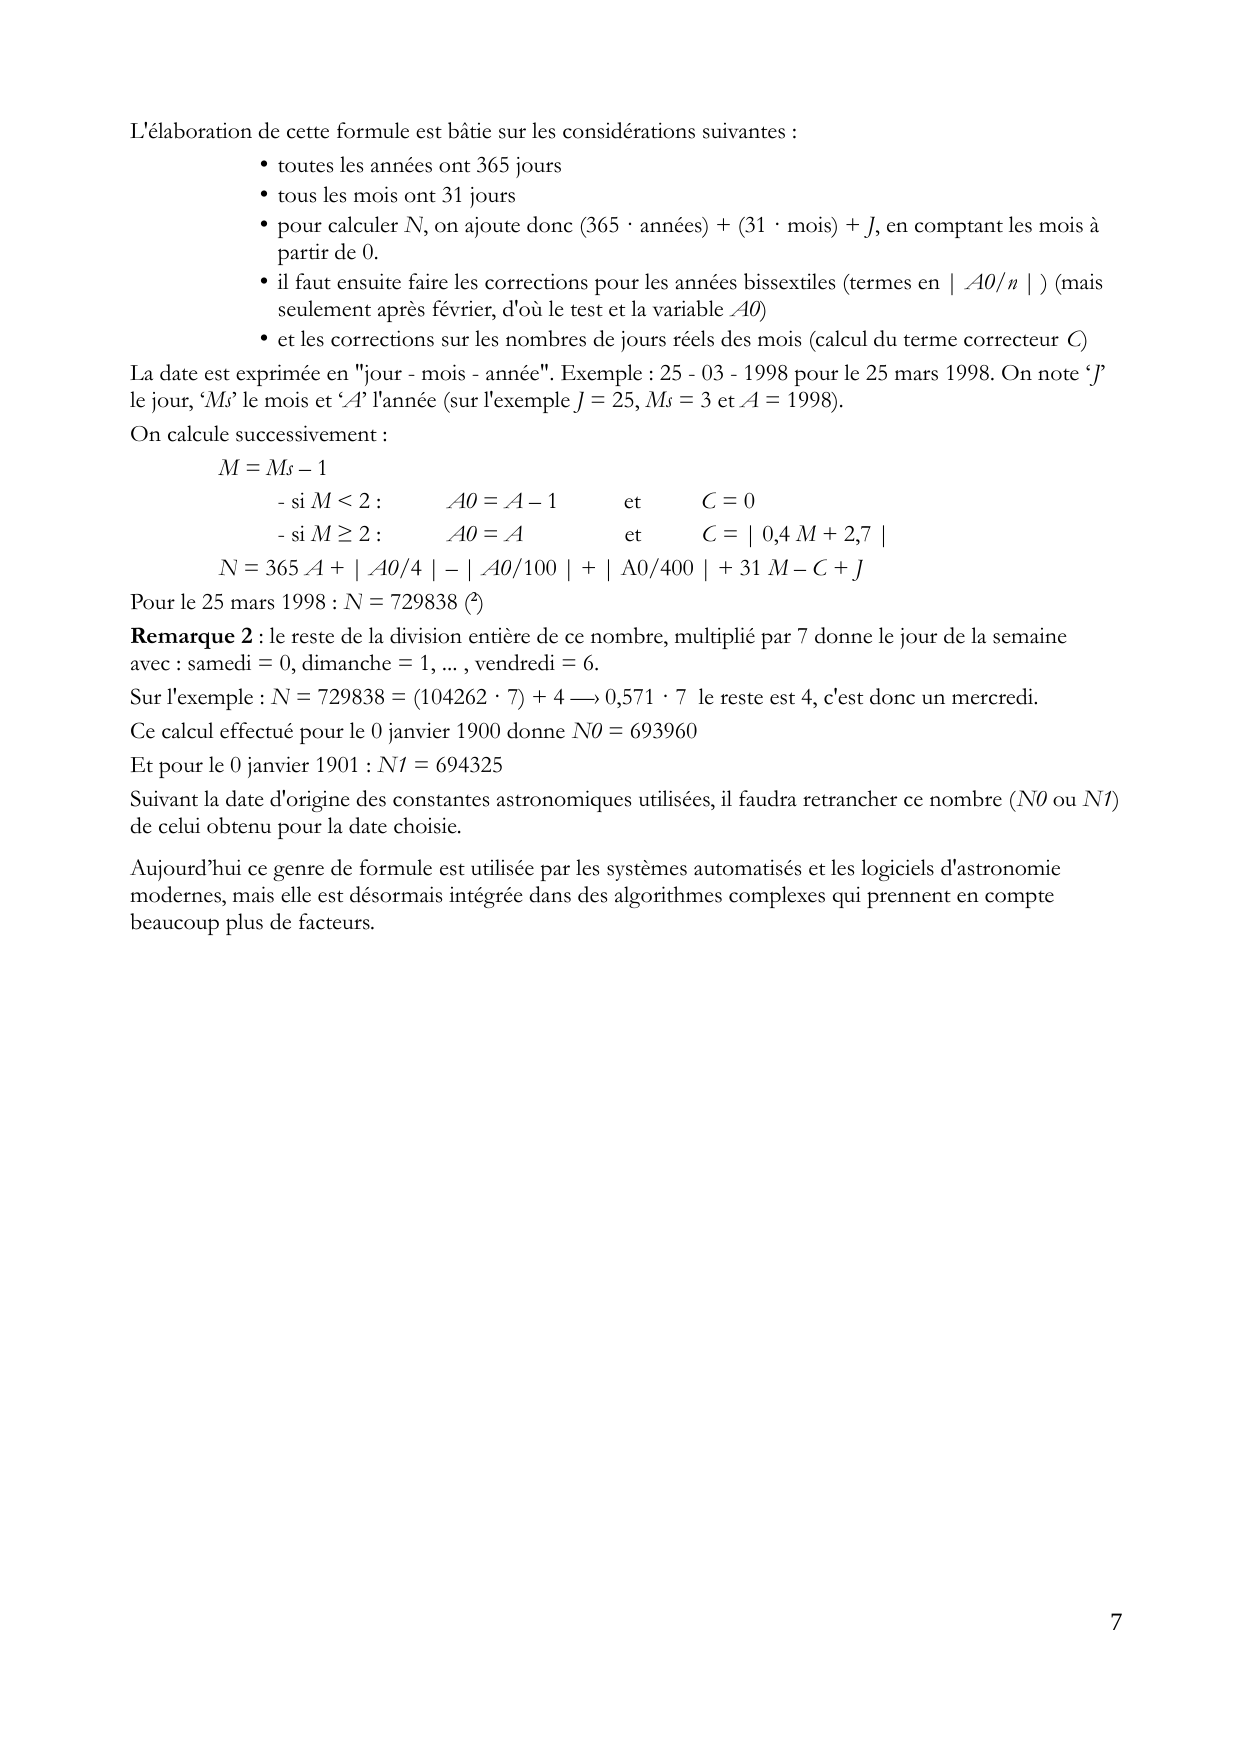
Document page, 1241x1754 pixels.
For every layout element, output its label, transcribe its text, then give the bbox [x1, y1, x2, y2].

text La date est exprimée en "jour - mois - année". Exemple : 25 - 03 - 1998 pour le 25 mars 1998. On note ‘J’ le jour, ‘Ms’ le mois et ‘A’ l'année (sur l'exemple J = 25, Ms = 3 et A = 1998). [130, 360, 1122, 414]
text - si M < 2 : A0 = A – 1 et C = 0 [277, 488, 1122, 515]
text Et pour le 0 janvier 1901 : N1 = 694325 [130, 752, 1122, 779]
list et les corrections sur les nombres de jours réels des mois (calcul du terme correcteur C) [260, 326, 1122, 353]
text Sur l'exemple : N = 729838 = (104262 · 7) + 4 —› 0,571 · 7 le reste est 4, c'est donc un mercredi. [130, 684, 1122, 711]
text Ce calcul effectué pour le 0 janvier 1900 donne N0 = 693960 [130, 718, 1122, 745]
list il faut ensuite faire les corrections pour les années bissextiles (termes en | A0/n | ) (mais seulement après février, d'où le test et la variable A0) [260, 269, 1122, 323]
text L'élaboration de cette formule est bâtie sur les considérations suivantes : [130, 118, 1122, 145]
text Aujourd’hui ce genre de formule est utilisée par les systèmes automatisés et les logiciels d'astronomie modernes, mais elle est désormais intégrée dans des algorithmes complexes qui prennent en compte beaucoup plus de facteurs. [130, 855, 1122, 936]
text On calcule successivement : [130, 421, 1122, 448]
list tous les mois ont 31 jours [260, 182, 1122, 209]
list pour calculer N, on ajoute donc (365 · années) + (31 · mois) + J, en comptant les mois à partir de 0. [260, 212, 1122, 266]
text Remarque 2 : le reste de la division entière de ce nombre, multiplié par 7 donne le jour de la semaine avec : samedi = 0, dimanche = 1, ... , vendredi = 6. [130, 623, 1122, 677]
text Suivant la date d'origine des constantes astronomiques utilisées, il faudra retrancher ce nombre (N0 ou N1) de celui obtenu pour la date choisie. [130, 786, 1122, 840]
text M = Ms – 1 [218, 455, 1122, 482]
text - si M ≥ 2 : A0 = A et C = | 0,4 M + 2,7 | [277, 521, 1122, 548]
list toutes les années ont 365 jours [260, 152, 1122, 179]
text N = 365 A + | A0/4 | – | A0/100 | + | A0/400 | + 31 M – C + J [218, 555, 1122, 582]
text Pour le 25 mars 1998 : N = 729838 (2) [130, 589, 1122, 616]
